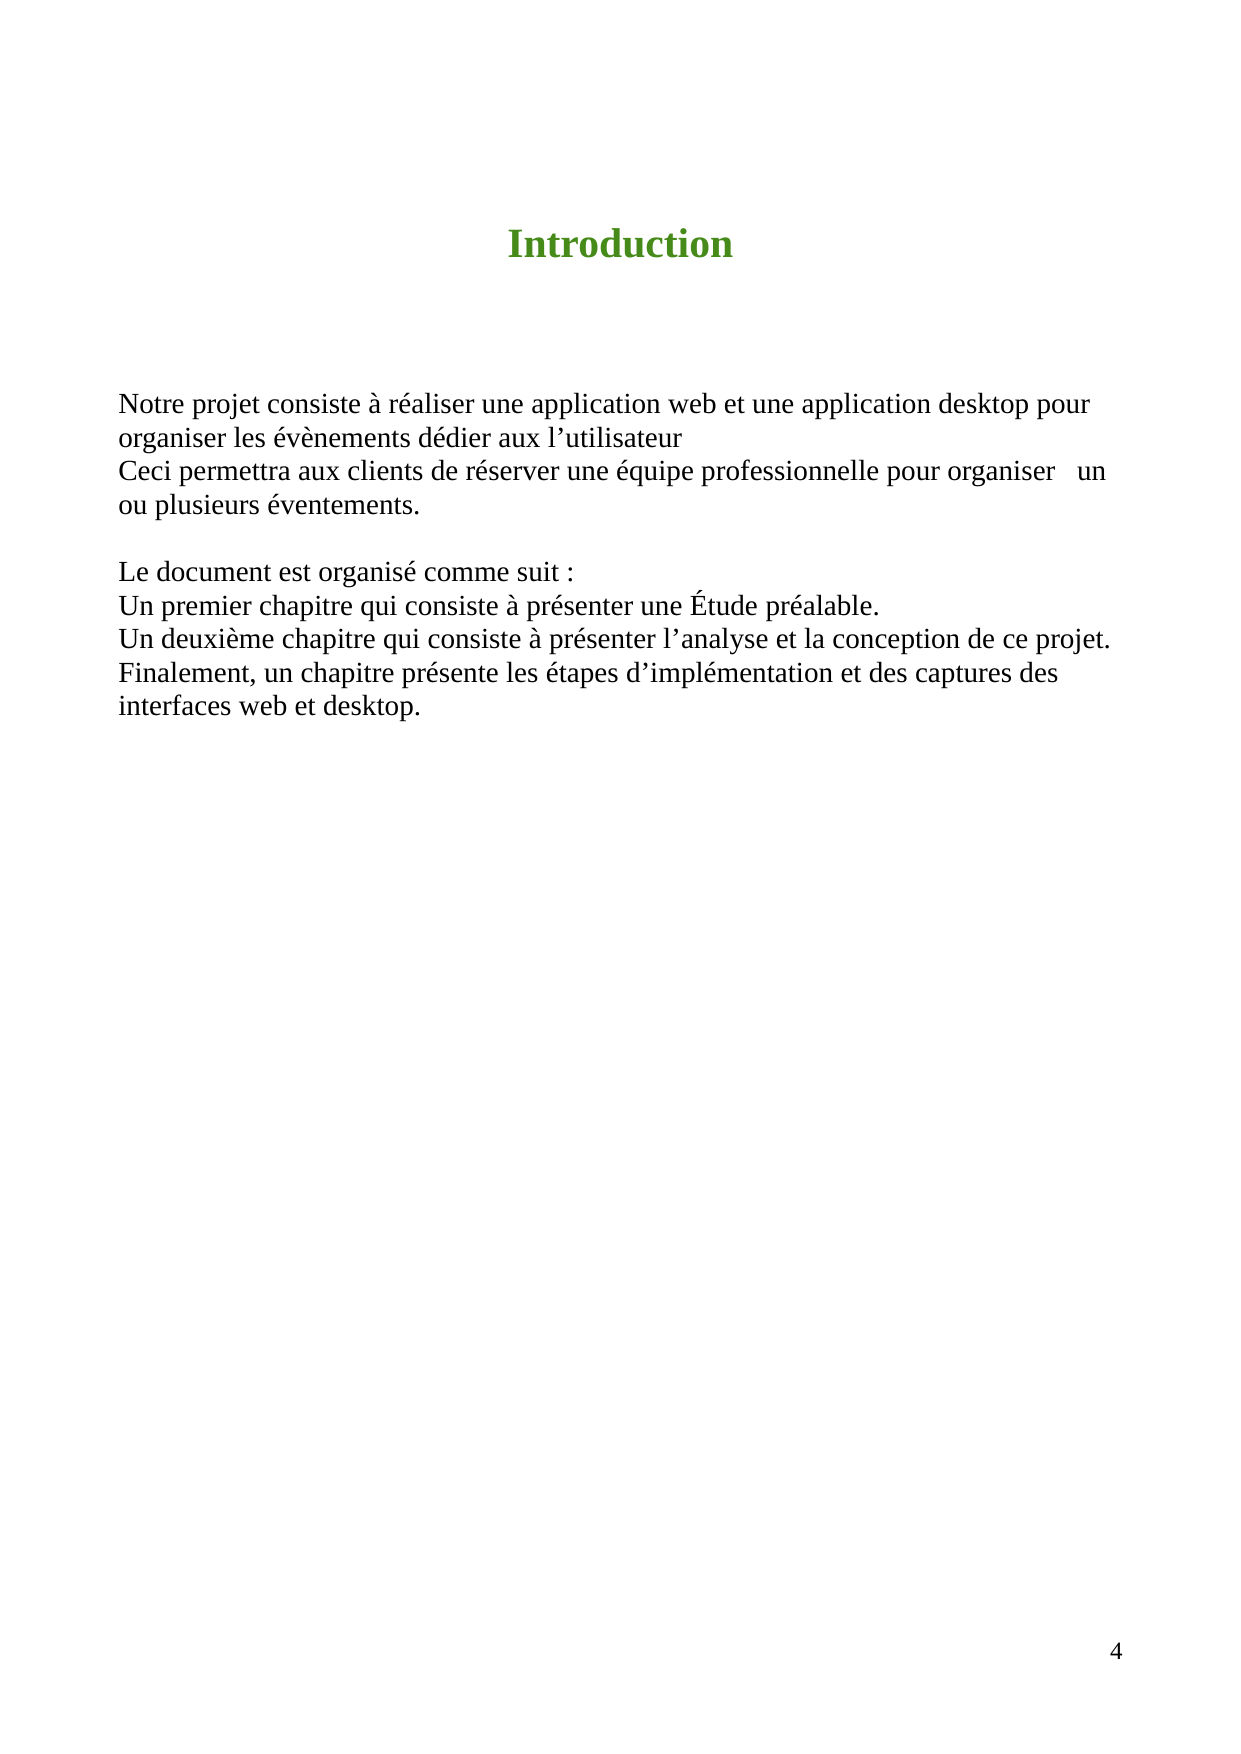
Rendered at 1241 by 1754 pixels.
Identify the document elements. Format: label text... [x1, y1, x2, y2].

text Finalement, un chapitre présente les étapes d’implémentation et des captures des interfaces web et desktop. [118, 655, 1122, 722]
text Le document est organisé comme suit : [118, 554, 1122, 588]
text Un premier chapitre qui consiste à présenter une Étude préalable. [118, 588, 1122, 621]
text Notre projet consiste à réaliser une application web et une application desktop pour organiser les évènements dédier aux l’utilisateur [118, 386, 1122, 453]
text Un deuxième chapitre qui consiste à présenter l’analyse et la conception de ce projet. [118, 621, 1122, 655]
text Ceci permettra aux clients de réserver une équipe professionnelle pour organiser un ou plusieurs éventements. [118, 453, 1122, 521]
text Introduction [118, 219, 1122, 267]
